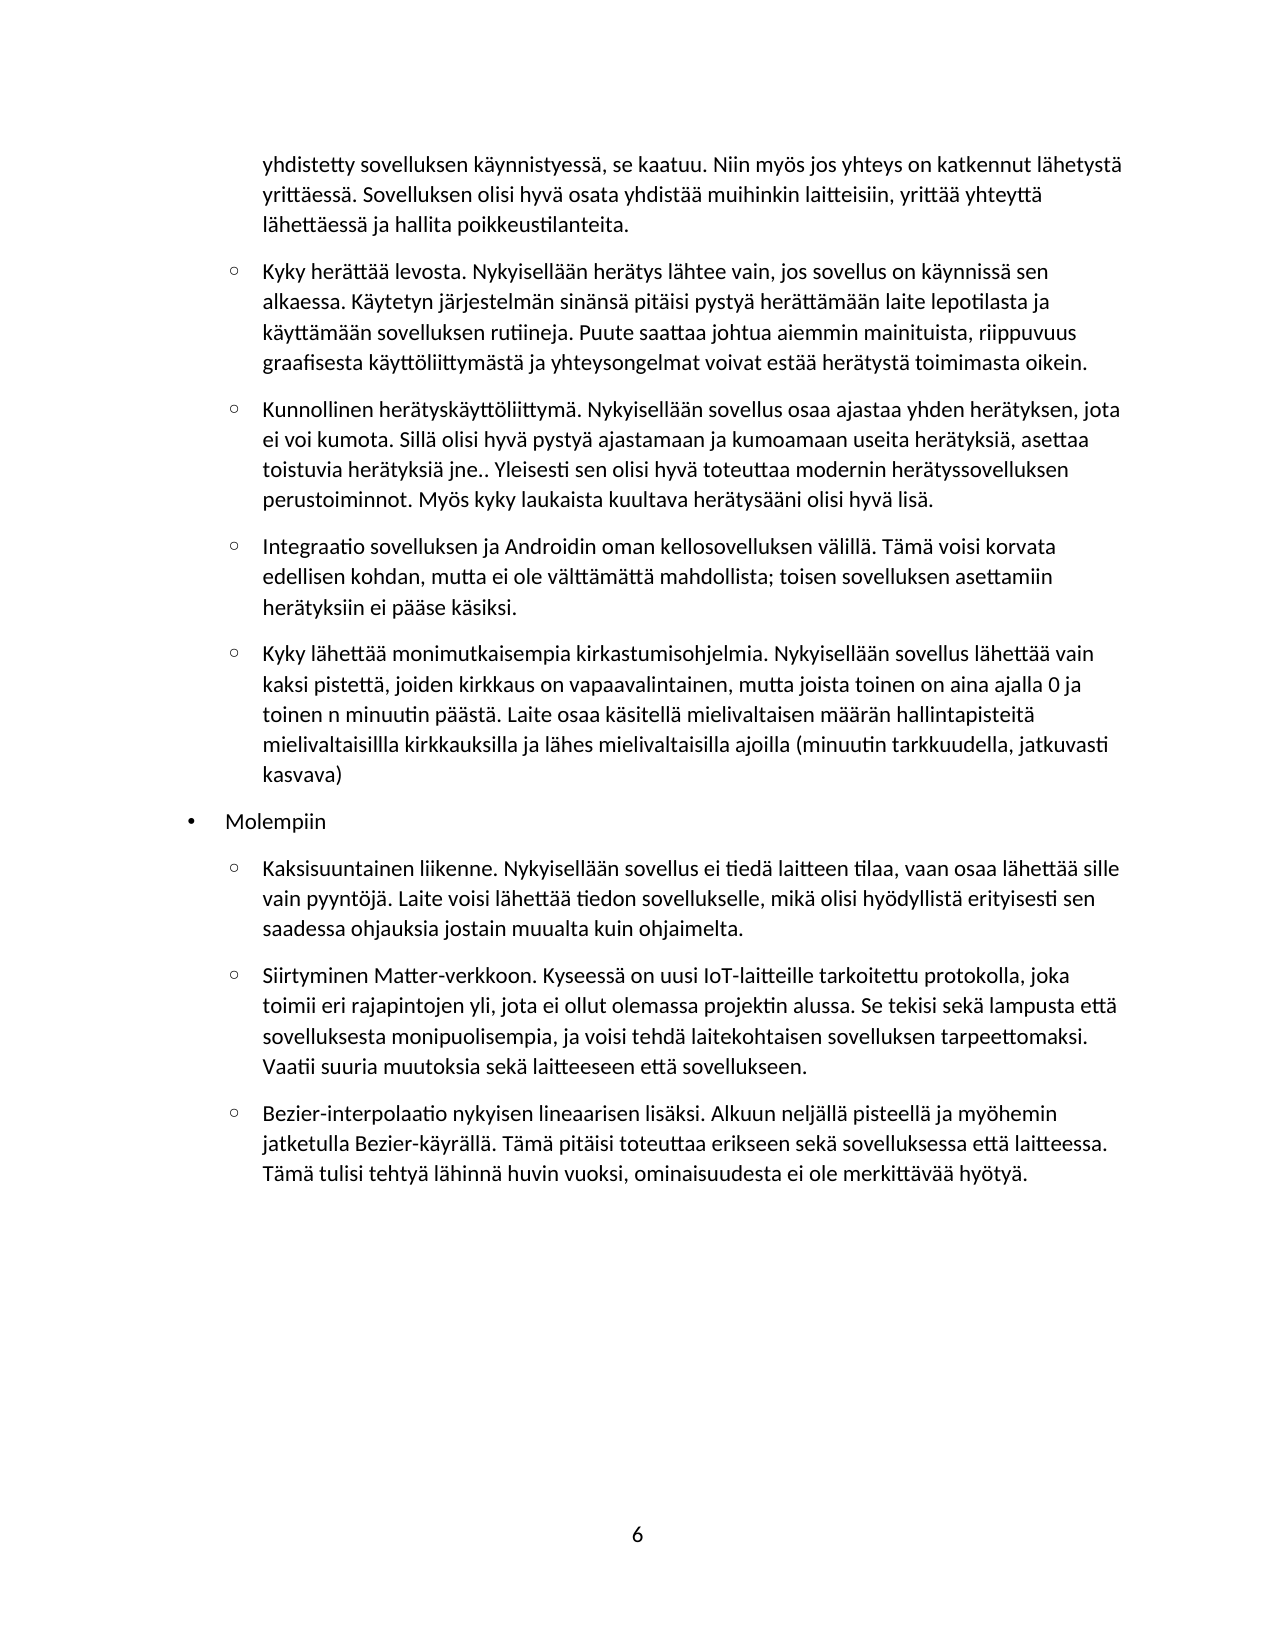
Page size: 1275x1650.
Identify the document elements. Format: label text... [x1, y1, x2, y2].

list yhdistetty sovelluksen käynnistyessä, se kaatuu. Niin myös jos yhteys on katkennut lähetystä yrittäessä. Sovelluksen olisi hyvä osata yhdistää muihinkin laitteisiin, yrittää yhteyttä lähettäessä ja hallita poikkeustilanteita. [225, 150, 1125, 238]
list Kyky herättää levosta. Nykyisellään herätys lähtee vain, jos sovellus on käynnissä sen alkaessa. Käytetyn järjestelmän sinänsä pitäisi pystyä herättämään laite lepotilasta ja käyttämään sovelluksen rutiineja. Puute saattaa johtua aiemmin mainituista, riippuvuus graafisesta käyttöliittymästä ja yhteysongelmat voivat estää herätystä toimimasta oikein. [225, 257, 1125, 376]
list Kyky lähettää monimutkaisempia kirkastumisohjelmia. Nykyisellään sovellus lähettää vain kaksi pistettä, joiden kirkkaus on vapaavalintainen, mutta joista toinen on aina ajalla 0 ja toinen n minuutin päästä. Laite osaa käsitellä mielivaltaisen määrän hallintapisteitä mielivaltaisillla kirkkauksilla ja lähes mielivaltaisilla ajoilla (minuutin tarkkuudella, jatkuvasti kasvava) [225, 639, 1125, 788]
list Kaksisuuntainen liikenne. Nykyisellään sovellus ei tiedä laitteen tilaa, vaan osaa lähettää sille vain pyyntöjä. Laite voisi lähettää tiedon sovellukselle, mikä olisi hyödyllistä erityisesti sen saadessa ohjauksia jostain muualta kuin ohjaimelta. [225, 854, 1125, 943]
list Kunnollinen herätyskäyttöliittymä. Nykyisellään sovellus osaa ajastaa yhden herätyksen, jota ei voi kumota. Sillä olisi hyvä pystyä ajastamaan ja kumoamaan useita herätyksiä, asettaa toistuvia herätyksiä jne.. Yleisesti sen olisi hyvä toteuttaa modernin herätyssovelluksen perustoiminnot. Myös kyky laukaista kuultava herätysääni olisi hyvä lisä. [225, 395, 1125, 513]
list Integraatio sovelluksen ja Androidin oman kellosovelluksen välillä. Tämä voisi korvata edellisen kohdan, mutta ei ole välttämättä mahdollista; toisen sovelluksen asettamiin herätyksiin ei pääse käsiksi. [225, 532, 1125, 621]
list Siirtyminen Matter-verkkoon. Kyseessä on uusi IoT-laitteille tarkoitettu protokolla, joka toimii eri rajapintojen yli, jota ei ollut olemassa projektin alussa. Se tekisi sekä lampusta että sovelluksesta monipuolisempia, ja voisi tehdä laitekohtaisen sovelluksen tarpeettomaksi. Vaatii suuria muutoksia sekä laitteeseen että sovellukseen. [225, 961, 1125, 1080]
list Molempiin [187, 807, 1125, 835]
list Bezier-interpolaatio nykyisen lineaarisen lisäksi. Alkuun neljällä pisteellä ja myöhemin jatketulla Bezier-käyrällä. Tämä pitäisi toteuttaa erikseen sekä sovelluksessa että laitteessa. Tämä tulisi tehtyä lähinnä huvin vuoksi, ominaisuudesta ei ole merkittävää hyötyä. [225, 1099, 1125, 1187]
